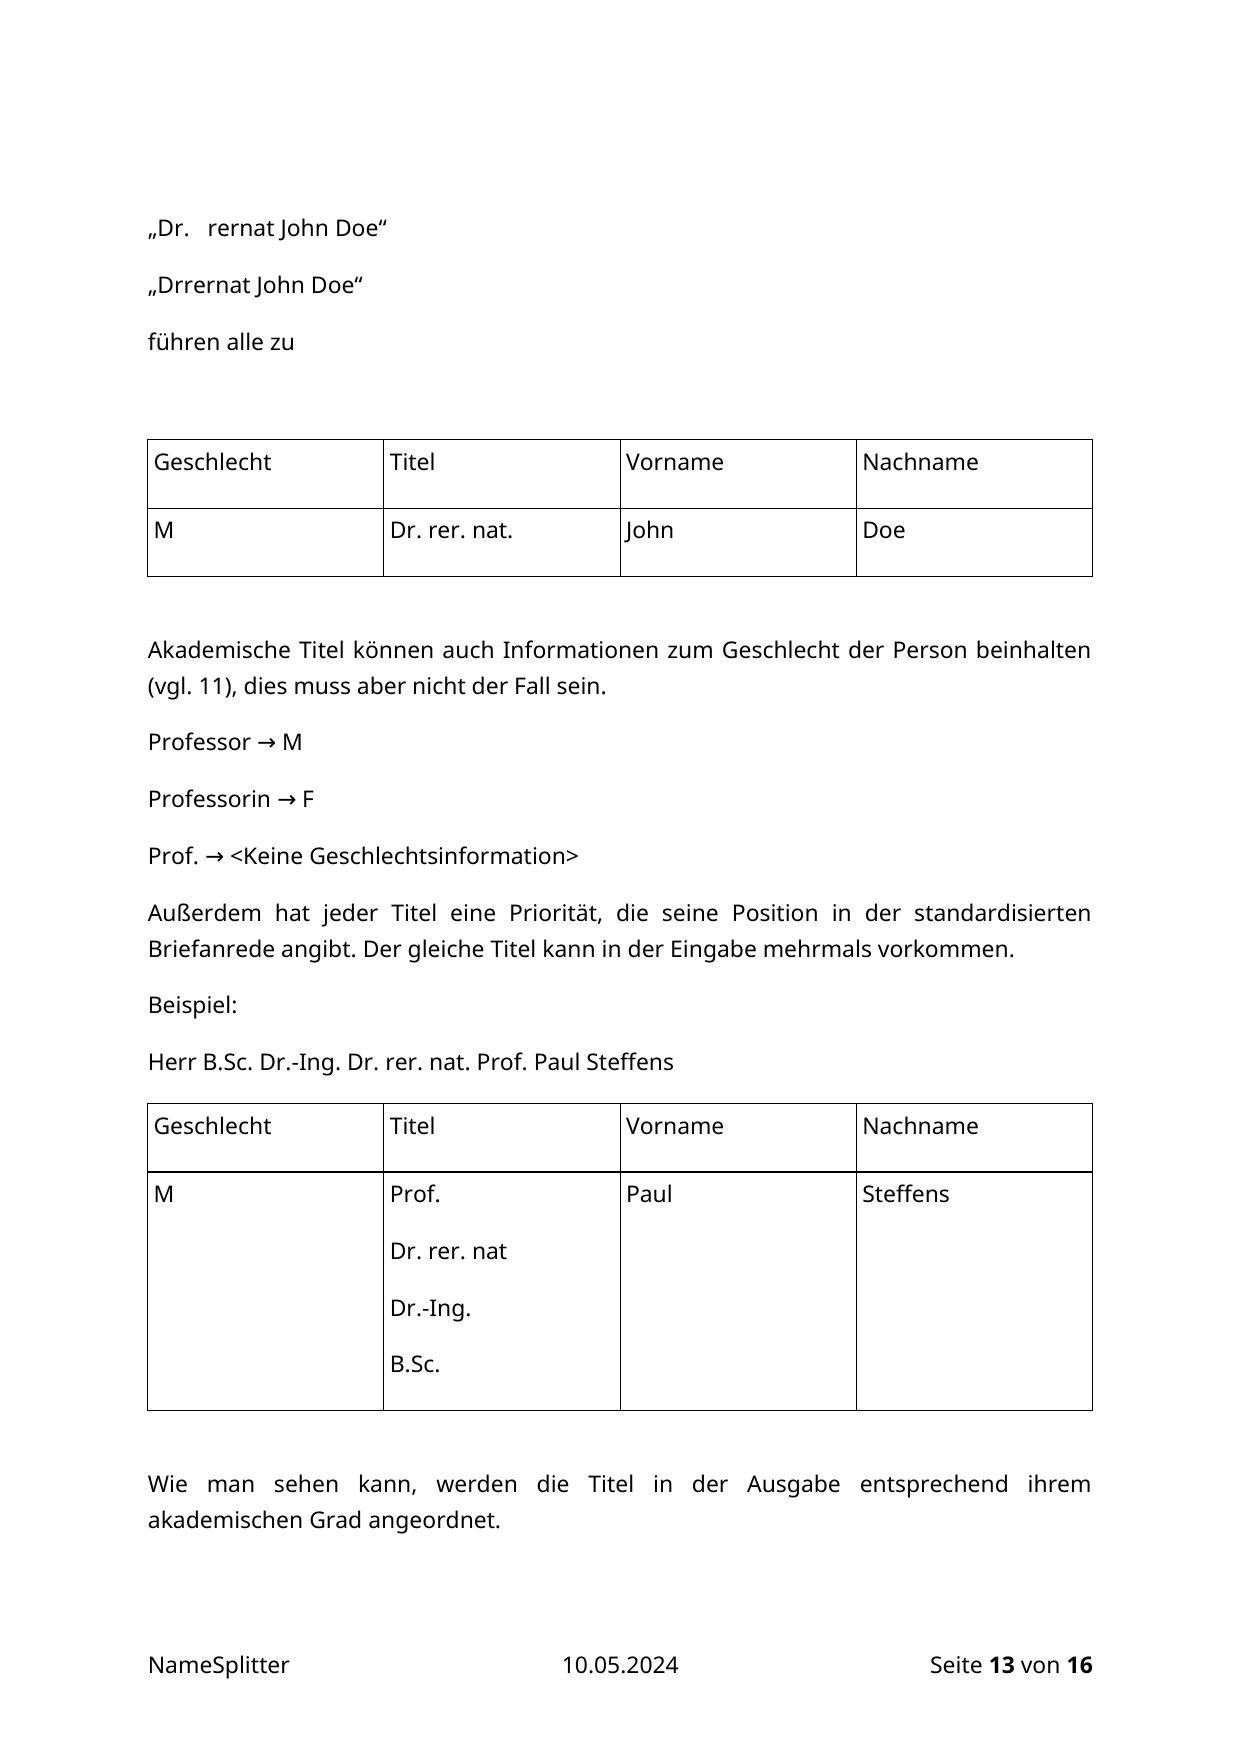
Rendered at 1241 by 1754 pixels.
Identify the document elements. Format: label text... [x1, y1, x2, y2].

table_cell Steffens [857, 1173, 1092, 1410]
table_header Titel [384, 1104, 620, 1171]
text Außerdem hat jeder Titel eine Priorität, die seine Position in der standardisierten Briefanrede angibt. Der gleiche Titel kann in der Eingabe mehrmals vorkommen. [148, 897, 1093, 964]
table_header Geschlecht [148, 440, 383, 507]
table_header Titel [384, 440, 620, 507]
text führen alle zu [148, 325, 1093, 357]
table_cell Dr. rer. nat. [384, 509, 620, 576]
table_cell M [148, 1173, 383, 1410]
text „Dr. rernat John Doe“ [148, 212, 1093, 243]
text Prof. → <Keine Geschlechtsinformation> [148, 840, 1093, 871]
table_header Vorname [621, 440, 856, 507]
text Wie man sehen kann, werden die Titel in der Ausgabe entsprechend ihrem akademischen Grad angeordnet. [148, 1468, 1093, 1535]
table_cell Prof. Dr. rer. nat Dr.-Ing. B.Sc. [384, 1173, 620, 1410]
table_header Nachname [857, 1104, 1092, 1171]
text Akademische Titel können auch Informationen zum Geschlecht der Person beinhalten (vgl. 11), dies muss aber nicht der Fall sein. [148, 634, 1093, 701]
text Herr B.Sc. Dr.-Ing. Dr. rer. nat. Prof. Paul Steffens [148, 1046, 1093, 1077]
text Professor → M [148, 726, 1093, 758]
table_cell M [148, 509, 383, 576]
table_cell John [621, 509, 856, 576]
table_header Geschlecht [148, 1104, 383, 1171]
text „Drrernat John Doe“ [148, 269, 1093, 300]
text Beispiel: [148, 989, 1093, 1021]
table_cell Doe [857, 509, 1092, 576]
table_header Nachname [857, 440, 1092, 507]
text Professorin → F [148, 783, 1093, 814]
table_cell Paul [621, 1173, 856, 1410]
table_header Vorname [621, 1104, 856, 1171]
